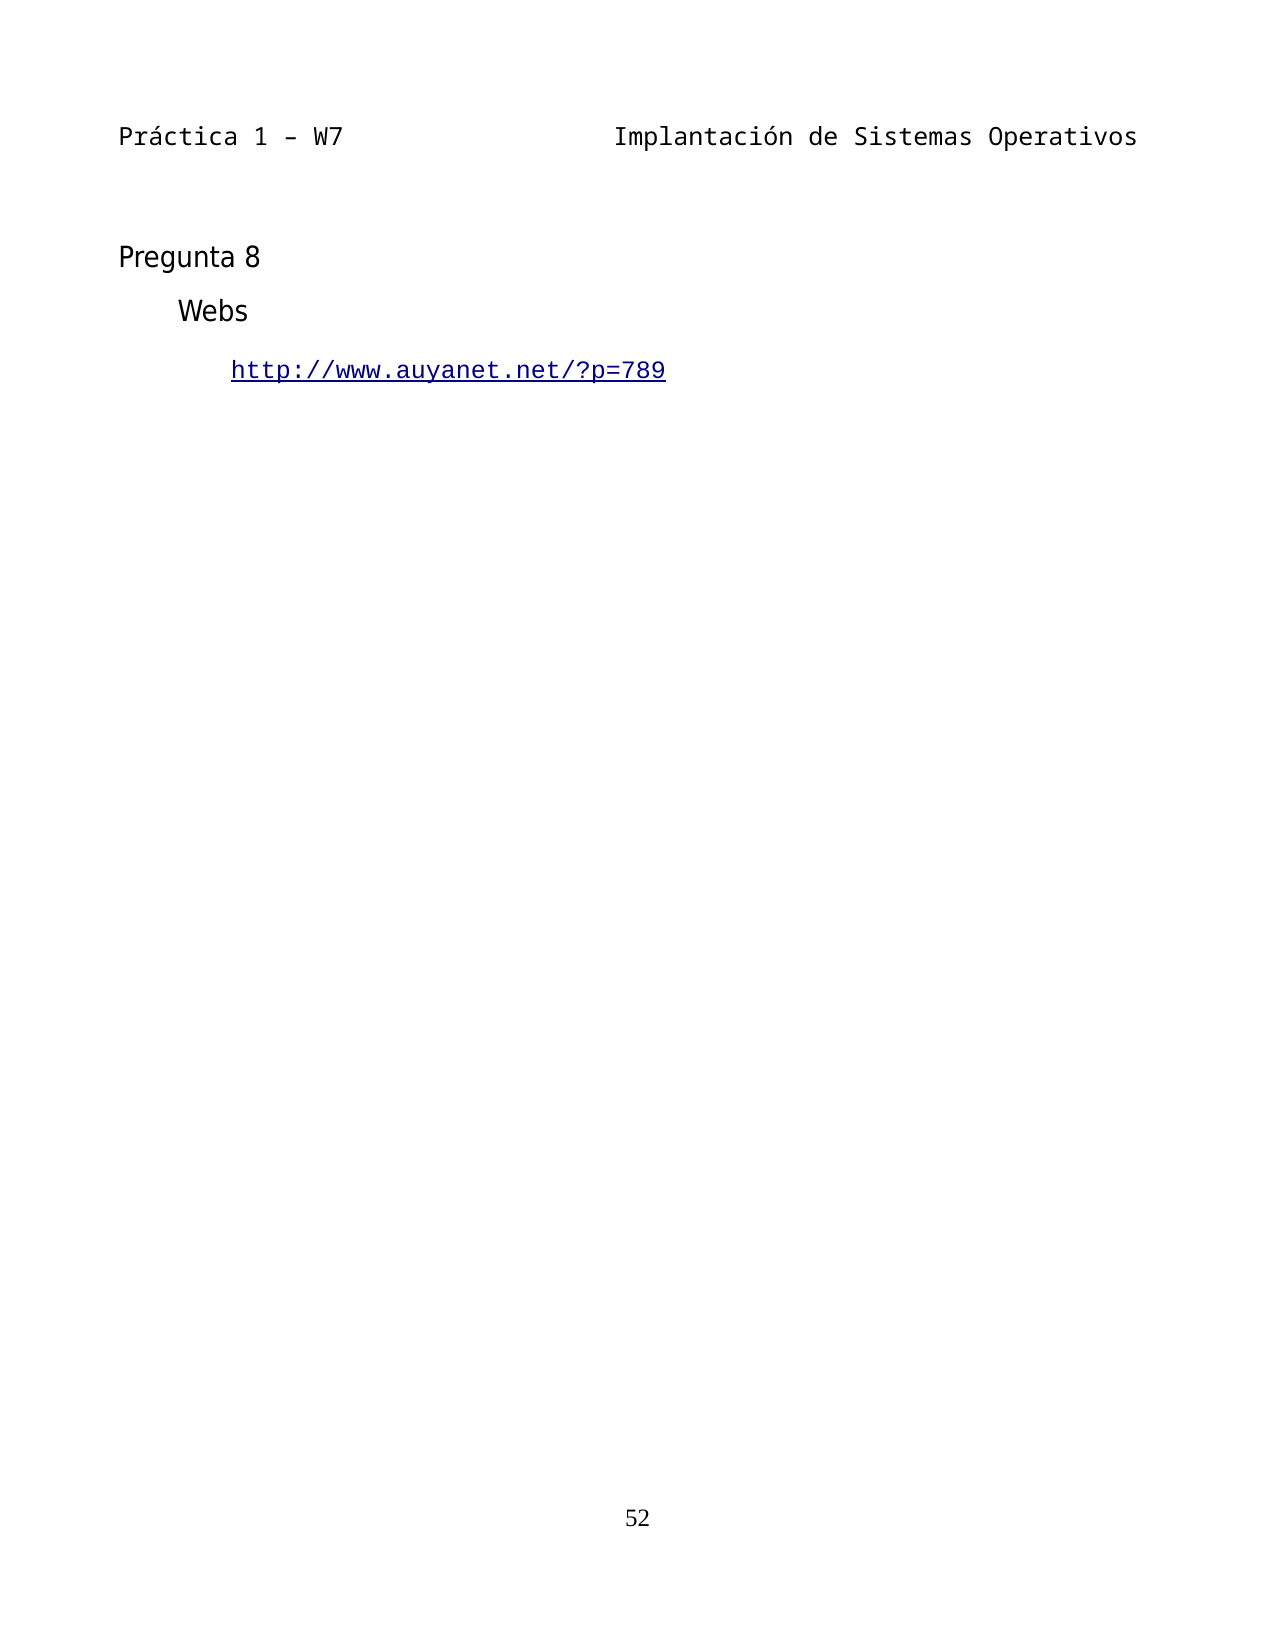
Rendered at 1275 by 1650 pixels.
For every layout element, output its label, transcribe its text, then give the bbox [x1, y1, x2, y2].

text Pregunta 8 [118, 241, 1157, 275]
list http://www.auyanet.net/?p=789 [193, 357, 1157, 386]
text Webs [177, 294, 1157, 328]
